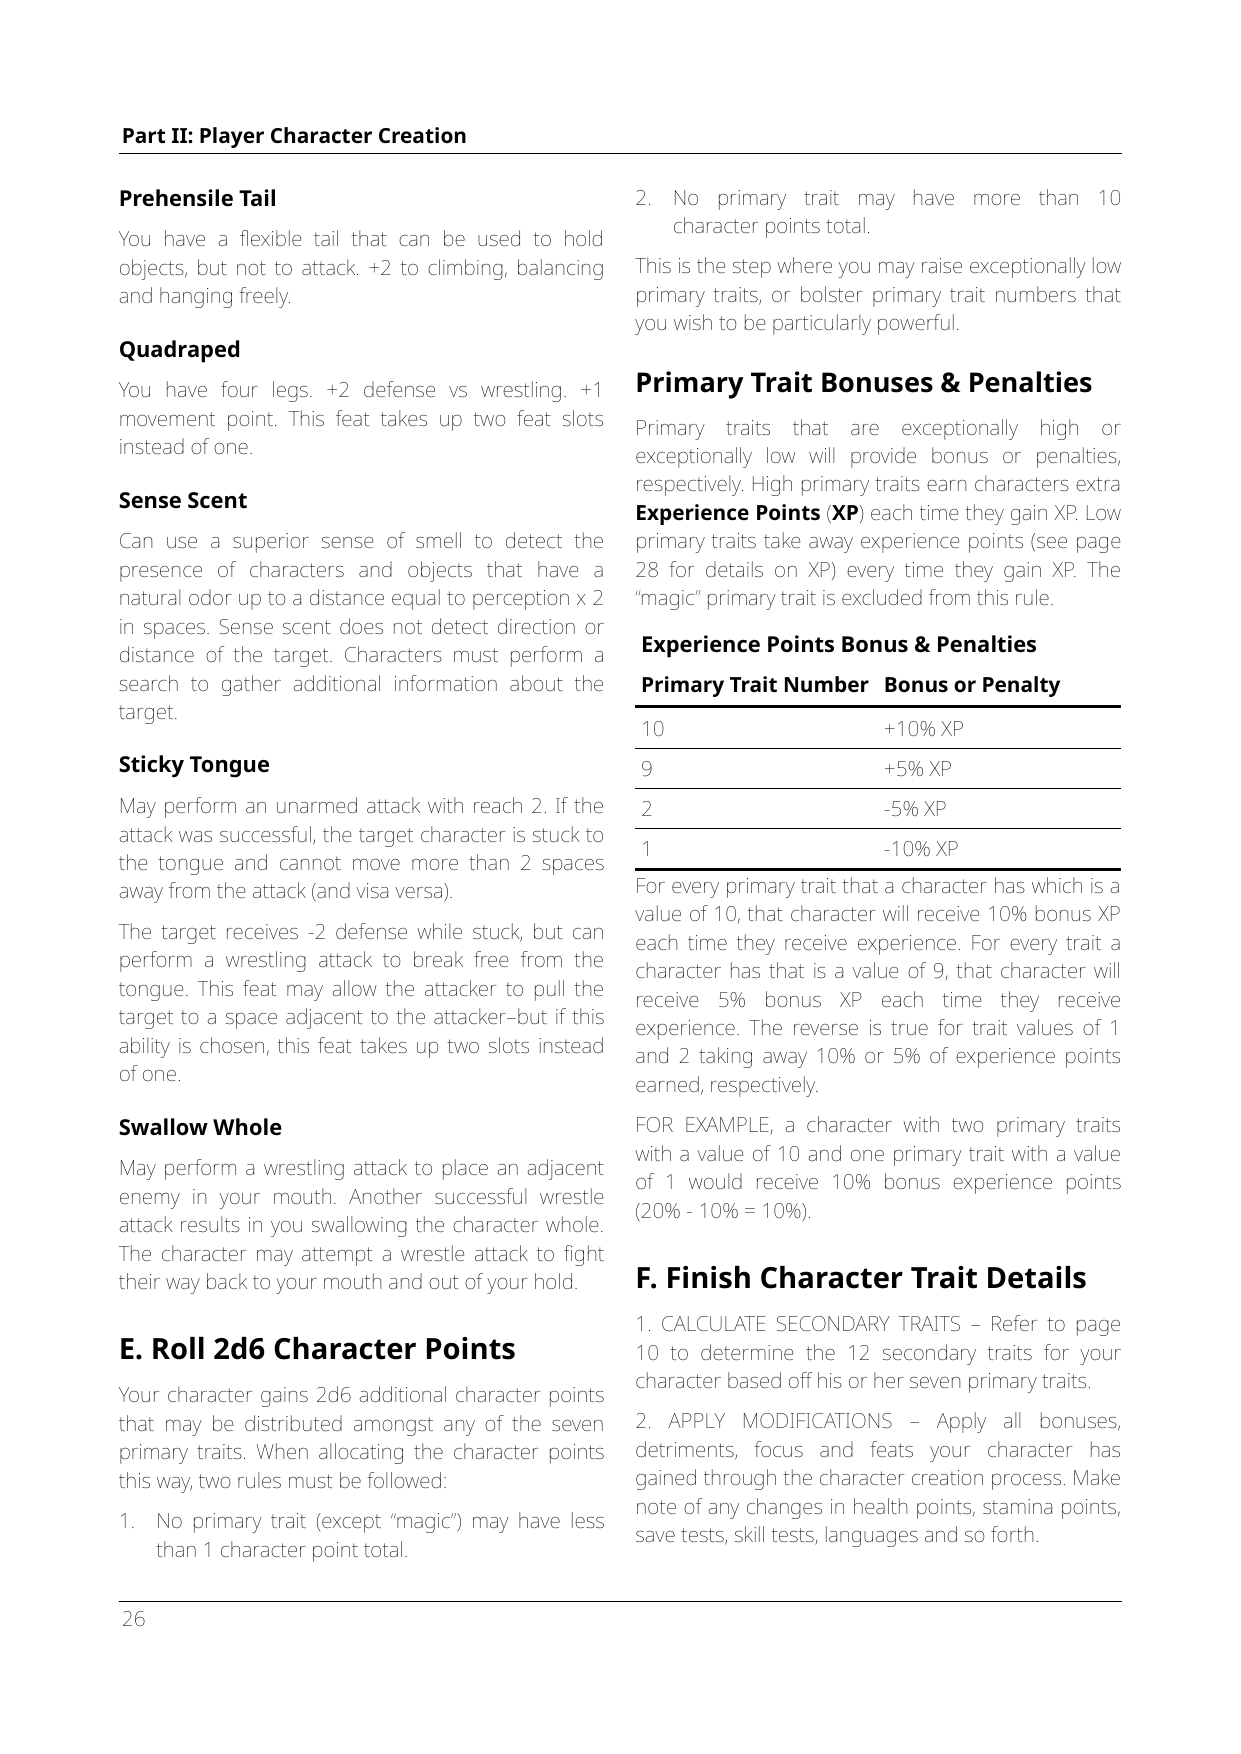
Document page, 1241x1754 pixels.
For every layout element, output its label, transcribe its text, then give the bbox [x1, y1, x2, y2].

list No primary trait (except “magic”) may have less than 1 character point total. [118, 1506, 605, 1563]
text Prehensile Tail [118, 183, 605, 212]
text Primary traits that are exceptionally high or exceptionally low will provide bonus or penalties, respectively. High primary traits earn characters extra Experience Points (XP) each time they gain XP. Low primary traits take away experience points (see page 21 for details on XP) every time they gain XP. The “magic” primary trait is excluded from this rule. [635, 413, 1122, 612]
text Quadraped [118, 334, 605, 363]
text Your character gains 2d6 additional character points that may be distributed amongst any of the seven primary traits. When allocating the character points this way, two rules must be followed: [118, 1381, 605, 1494]
text May perform a wrestling attack to place an adjacent enemy in your mouth. Another successful wrestle attack results in you swallowing the character whole. The character may attempt a wrestle attack to fight their way back to your mouth and out of your hold. [118, 1153, 605, 1296]
text You have four legs. +2 defense vs wrestling. +1 movement point. This feat takes up two feat slots instead of one. [118, 375, 605, 461]
list No primary trait may have more than 10 character points total. [635, 183, 1122, 239]
text You have a flexible tail that can be used to hold objects, but not to attack. +2 to climbing, balancing and hanging freely. [118, 224, 605, 310]
text Primary Trait Bonuses & Penalties [635, 364, 1122, 401]
text The target receives -2 defense while stuck, but can perform a wrestling attack to break free from the tongue. This feat may allow the attacker to pull the target to a space adjacent to the attacker–but if this ability is chosen, this feat takes up two slots instead of one. [118, 917, 605, 1088]
text Sticky Tongue [118, 749, 605, 779]
subtitle F. Finish Character Trait Details [635, 1257, 1122, 1297]
text 2. APPLY MODIFICATIONS – Apply all bonuses, detriments, focus and feats your character has gained through the character creation process. Make note of any changes in health points, stamina points, save tests, skill tests, languages and so forth. [635, 1406, 1122, 1549]
text Can use a superior sense of smell to detect the presence of characters and objects that have a natural odor up to a distance equal to perception x 2 in spaces. Sense scent does not detect direction or distance of the target. Characters must perform a search to gather additional information about the target. [118, 526, 605, 726]
text For every primary trait that a character has which is a value of 10, that character will receive 10% bonus XP each time they receive experience. For every trait a character has that is a value of 9, that character will receive 5% bonus XP each time they receive experience. The reverse is true for trait values of 1 and 2 taking away 10% or 5% of experience points earned, respectively. [635, 871, 1122, 1098]
text This is the step where you may raise exceptionally low primary traits, or bolster primary trait numbers that you wish to be particularly powerful. [635, 251, 1122, 337]
text Swallow Whole [118, 1112, 605, 1141]
table_cell -5% XP [878, 789, 1121, 828]
table_cell Bonus or Penalty [878, 665, 1121, 705]
table_cell 10 [635, 708, 878, 748]
table_cell Primary Trait Number [635, 665, 878, 705]
table_header Experience Points Bonus & Penalties [635, 624, 1121, 665]
text May perform an unarmed attack with reach 2. If the attack was successful, the target character is stuck to the tongue and cannot move more than 2 spaces away from the attack (and visa versa). [118, 791, 605, 905]
subtitle E. Roll 2d6 Character Points [118, 1328, 605, 1368]
table_cell 2 [635, 789, 878, 828]
table_cell -10% XP [878, 829, 1121, 868]
table_cell +10% XP [878, 708, 1121, 748]
text 1. CALCULATE SECONDARY TRAITS – Refer to page 7 to determine the 12 secondary traits for your character based off his or her seven primary traits. [635, 1309, 1122, 1394]
table_cell 9 [635, 749, 878, 788]
table_cell +5% XP [878, 749, 1121, 788]
text FOR EXAMPLE, a character with two primary traits with a value of 10 and one primary trait with a value of 1 would receive 10% bonus experience points (20% - 10% = 10%). [635, 1110, 1122, 1224]
text Sense Scent [118, 485, 605, 514]
table_cell 1 [635, 829, 878, 868]
